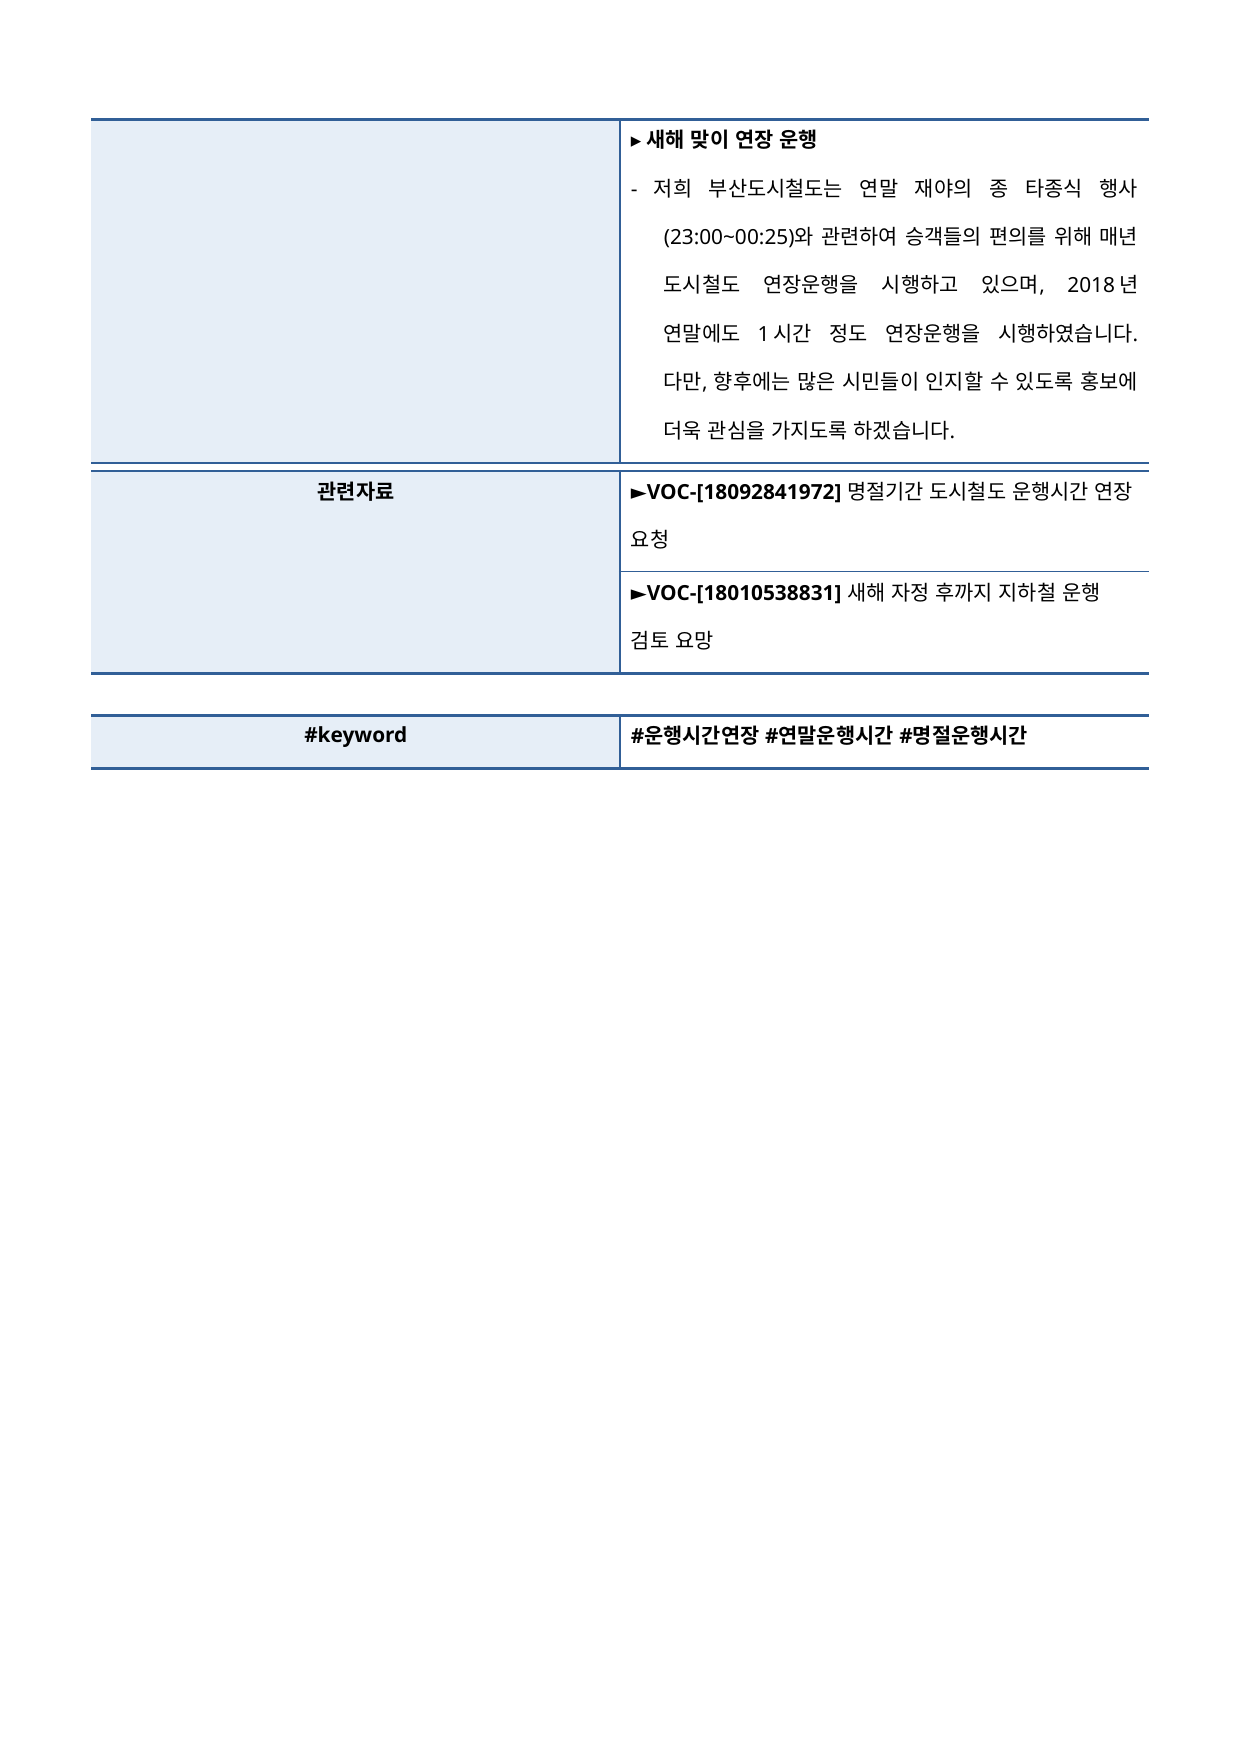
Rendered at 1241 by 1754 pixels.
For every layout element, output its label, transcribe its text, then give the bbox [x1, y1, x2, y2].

table_header [91, 121, 619, 462]
table_cell ►VOC-[18010538831] 새해 자정 후까지 지하철 운행 검토 요망 [621, 572, 1149, 672]
table_header ►VOC-[18092841972] 명절기간 도시철도 운행시간 연장 요청 [621, 472, 1149, 571]
table_header ▸ 새해 맞이 연장 운행 - 저희 부산도시철도는 연말 재야의 종 타종식 행사(23:00~00:25)와 관련하여 승객들의 편의를 위해 매년 도시철도 연장운행을 시행하고 있으며, 2018년 연말에도 1시간 정도 연장운행을 시행하였습니다. 다만, 향후에는 많은 시민들이 인지할 수 있도록 홍보에 더욱 관심을 가지도록 하겠습니다. [621, 121, 1149, 462]
table_header #운행시간연장 #연말운행시간 #명절운행시간 [621, 717, 1149, 767]
table_header #keyword [91, 717, 619, 767]
table_header 관련자료 [91, 472, 619, 672]
